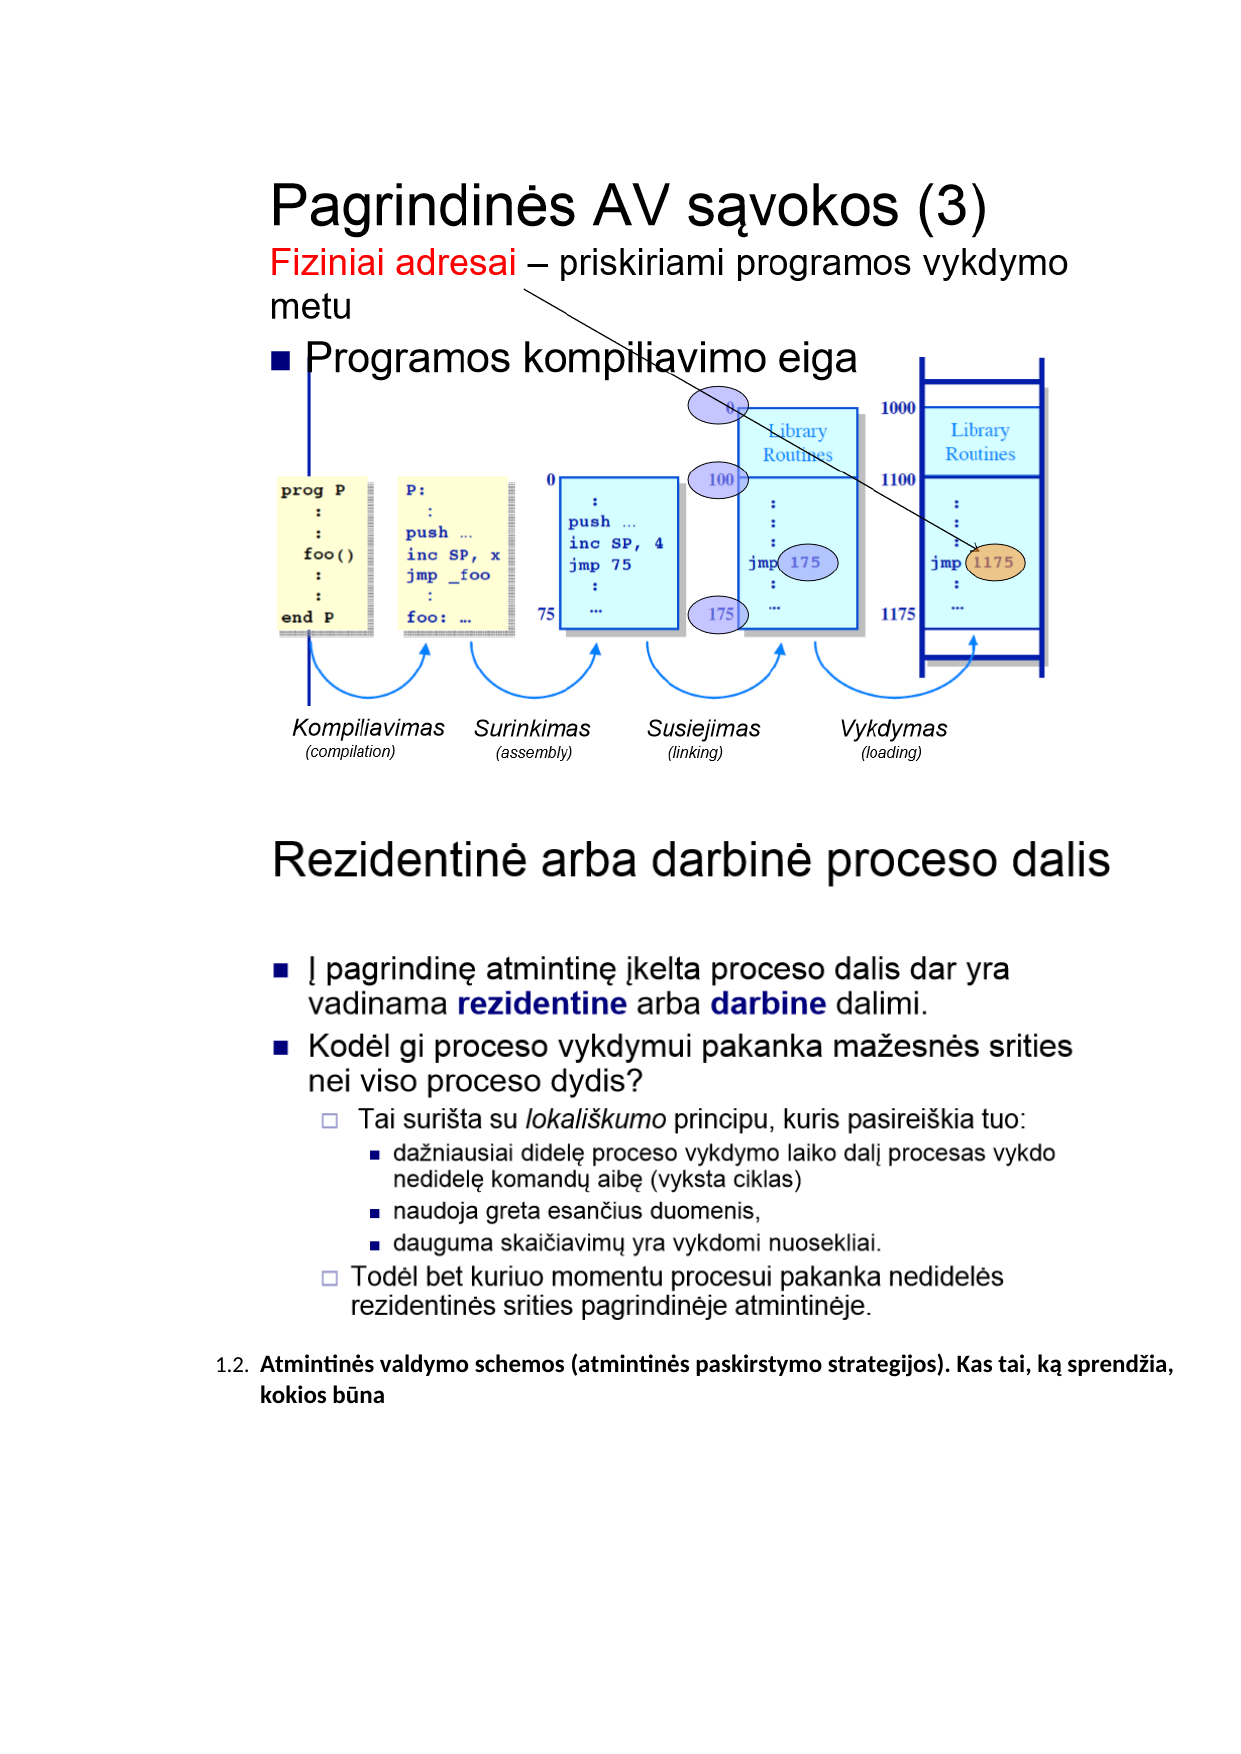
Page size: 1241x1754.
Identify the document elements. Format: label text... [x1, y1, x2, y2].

list Atmintinės valdymo schemos (atmintinės paskirstymo strategijos). Kas tai, ką sprendžia, kokios būna [215, 1348, 1181, 1410]
